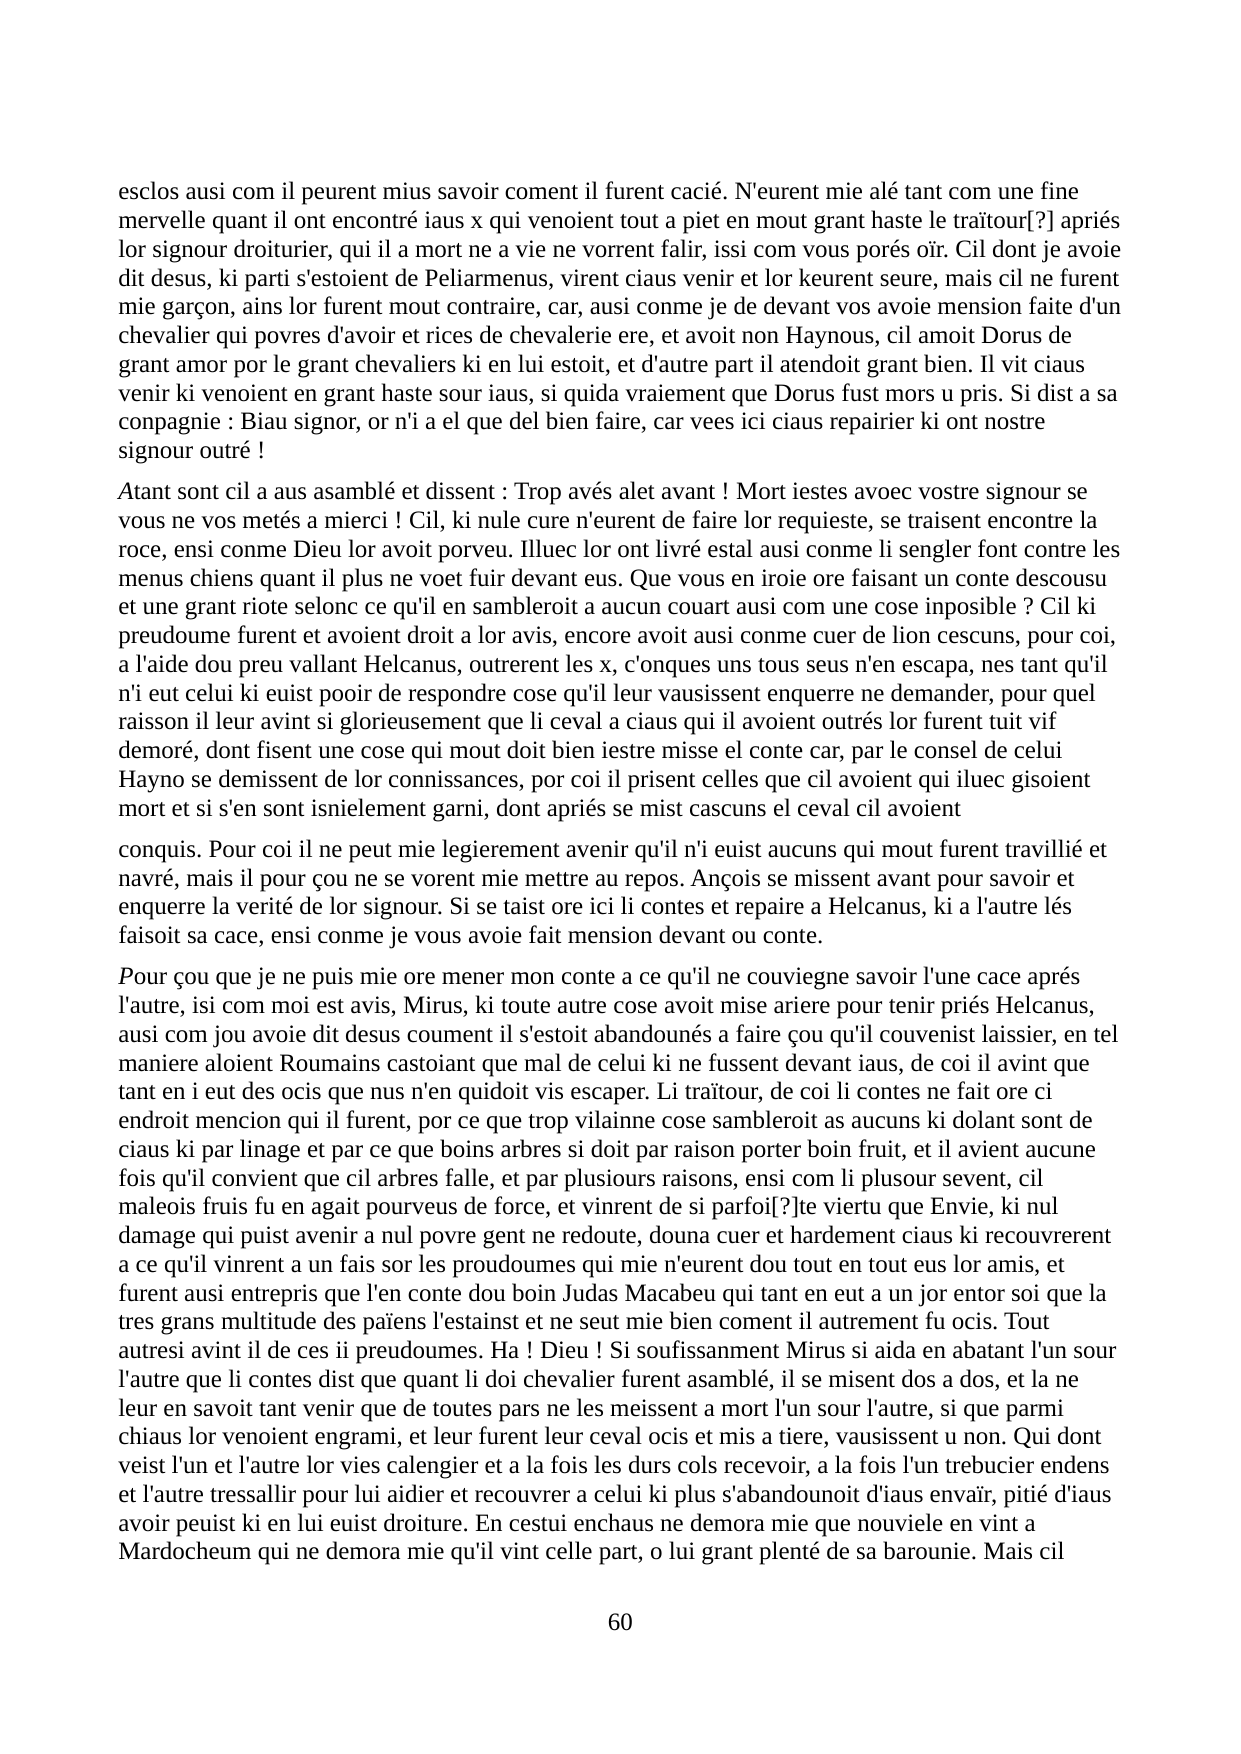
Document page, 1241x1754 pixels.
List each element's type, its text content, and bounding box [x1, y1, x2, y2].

text Atant sont cil a aus asamblé et dissent : Trop avés alet avant ! Mort iestes avoec vostre signour se vous ne vos metés a mierci ! Cil, ki nule cure n'eurent de faire lor requieste, se traisent encontre la roce, ensi conme Dieu lor avoit porveu. Illuec lor ont livré estal ausi conme li sengler font contre les menus chiens quant il plus ne voet fuir devant eus. Que vous en iroie ore faisant un conte descousu et une grant riote selonc ce qu'il en sambleroit a aucun couart ausi com une cose inposible ? Cil ki preudoume furent et avoient droit a lor avis, encore avoit ausi conme cuer de lion cescuns, pour coi, a l'aide dou preu vallant Helcanus, outrerent les x, c'onques uns tous seus n'en escapa, nes tant qu'il n'i eut celui ki euist pooir de respondre cose qu'il leur vausissent enquerre ne demander, pour quel raisson il leur avint si glorieusement que li ceval a ciaus qui il avoient outrés lor furent tuit vif demoré, dont fisent une cose qui mout doit bien iestre misse el conte car, par le consel de celui Hayno se demissent de lor connissances, por coi il prisent celles que cil avoient qui iluec gisoient mort et si s'en sont isnielement garni, dont apriés se mist cascuns el ceval cil avoient [118, 246, 1122, 591]
text Pour çou que je ne puis mie ore mener mon conte a ce qu'il ne couviegne savoir l'une cace aprés l'autre, isi com moi est avis, Mirus, ki toute autre cose avoit mise ariere pour tenir priés Helcanus, ausi com jou avoie dit desus coument il s'estoit abandounés a faire çou qu'il couvenist laissier, en tel maniere aloient Roumains castoiant que mal de celui ki ne fussent devant iaus, de coi il avint que tant en i eut des ocis que nus n'en quidoit vis escaper. Li traïtour, de coi li contes ne fait ore ci endroit mencion qui il furent, por ce que trop vilainne cose sambleroit as aucuns ki dolant sont de ciaus ki par linage et par ce que boins arbres si doit par raison porter boin fruit, et il avient aucune fois qu'il convient que cil arbres falle, et par plusiours raisons, ensi com li plusour sevent, cil maleois fruis fu en agait pourveus de force, et vinrent de si parfoi[?]te viertu que Envie, ki nul damage qui puist avenir a nul povre gent ne redoute, douna cuer et hardement ciaus ki recouvrerent a ce qu'il vinrent a un fais sor les proudoumes qui mie n'eurent dou tout en tout eus lor amis, et furent ausi entrepris que l'en conte dou boin Judas Macabeu qui tant en eut a un jor entor soi que la tres grans multitude des païens l'estainst et ne seut mie bien coment il autrement fu ocis. Tout autresi avint il de ces ii preudoumes. Ha ! Dieu ! Si soufissanment Mirus si aida en abatant l'un sour l'autre que li contes dist que quant li doi chevalier furent asamblé, il se misent dos a dos, et la ne leur en savoit tant venir que de toutes pars ne les meissent a mort l'un sour l'autre, si que parmi chiaus lor venoient engrami, et leur furent leur ceval ocis et mis a tiere, vausissent u non. Qui dont veist l'un et l'autre lor vies calengier et a la fois les durs cols recevoir, a la fois l'un trebucier endens et l'autre tressallir pour lui aidier et recouvrer a celui ki plus s'abandounoit d'iaus envaïr, pitié d'iaus avoir peuist ki en lui euist droiture. En cestui enchaus ne demora mie que nouviele en vint a Mardocheum qui ne demora mie qu'il vint celle part, o lui grant plenté de sa barounie. Mais cil [Note: Dieu] , ki a ce les avoit pourveus, [118, 731, 1122, 1364]
text ne veut soufrir qu'il fussent rescous, ançois furent illuec outré et mort conme cil ki plus ne porent durer. Mardocheus, ki la force avoit amenee a tart, desaïra si ciaus ki de cel encauc estoient demoré, que mal de celui ki i demorast que tuit ne fussent detrenciet et ochis. Mais atant demora li cace, coume cil ki bien seurent que Helcanus et Mirus furent mis a mort. Qui dont veist Mardocheum salir entre les ocis et vierser l'un deseur l'autre, coument en fluns et en l'armes il hucois a haute vois : Ha ! Biaus sire Helcanus, quel part vous porai jou jamais trover ? Sire, quel sens ne quel avis avés vous eut, qui sans moi gisiés entre ces traïtours que je ne vos puis trouver ne enciercier ? Sire, respondés moi, car se je ne vous puis ballier vif, je ne quir jamais jour avoir joie. Mout peust on avoir grant pitié de Mardocheus coment il se demenoit de la mort Helcanus et si ne la[?] [Note: le ms. contient la mais on attend le. Picardisme?] peut trouver, tant i avoit d'uns et d'autres. Et sans doute que tant avoit la batalle duré qu'il iert si tart qu'on ne peut savoir liquel furent li un ne liquel furent li autre, pour coi il convint que Mardocheus conmandast qu'on alumast grans torses, et on si fist en poi d'eure, pour coi li chevalier furent trouvé a grant painne et trait hors des autres. [118, 1376, 1122, 1549]
text conquis. Pour coi il ne peut mie legierement avenir qu'il n'i euist aucuns qui mout furent travillié et navré, mais il pour çou ne se vorent mie mettre au repos. Ançois se missent avant pour savoir et enquerre la verité de lor signour. Si se taist ore ici li contes et repaire a Helcanus, ki a l'autre lés faisoit sa cace, ensi conme je vous avoie fait mension devant ou conte. [118, 604, 1122, 719]
text siute.Par mon cief, dist li uns, ja issi ne demora, car il ont cuer pierdu ore apriés ! Il se missent les esclos ausi com il peurent mius savoir coment il furent cacié. N'eurent mie alé tant com une fine mervelle quant il ont encontré iaus x qui venoient tout a piet en mout grant haste le traïtour[?] apriés lor signour droiturier, qui il a mort ne a vie ne vorrent falir, issi com vous porés oïr. Cil dont je avoie dit desus, ki parti s'estoient de Peliarmenus, virent ciaus venir et lor keurent seure, mais cil ne furent mie garçon, ains lor furent mout contraire, car, ausi conme je de devant vos avoie mension faite d'un chevalier qui povres d'avoir et rices de chevalerie ere, et avoit non Haynous, cil amoit Dorus de grant amor por le grant chevaliers ki en lui estoit, et d'autre part il atendoit grant bien. Il vit ciaus venir ki venoient en grant haste sour iaus, si quida vraiement que Dorus fust mors u pris. Si dist a sa conpagnie : Biau signor, or n'i a el que del bien faire, car vees ici ciaus repairier ki ont nostre signour outré ! [118, 176, 1122, 234]
